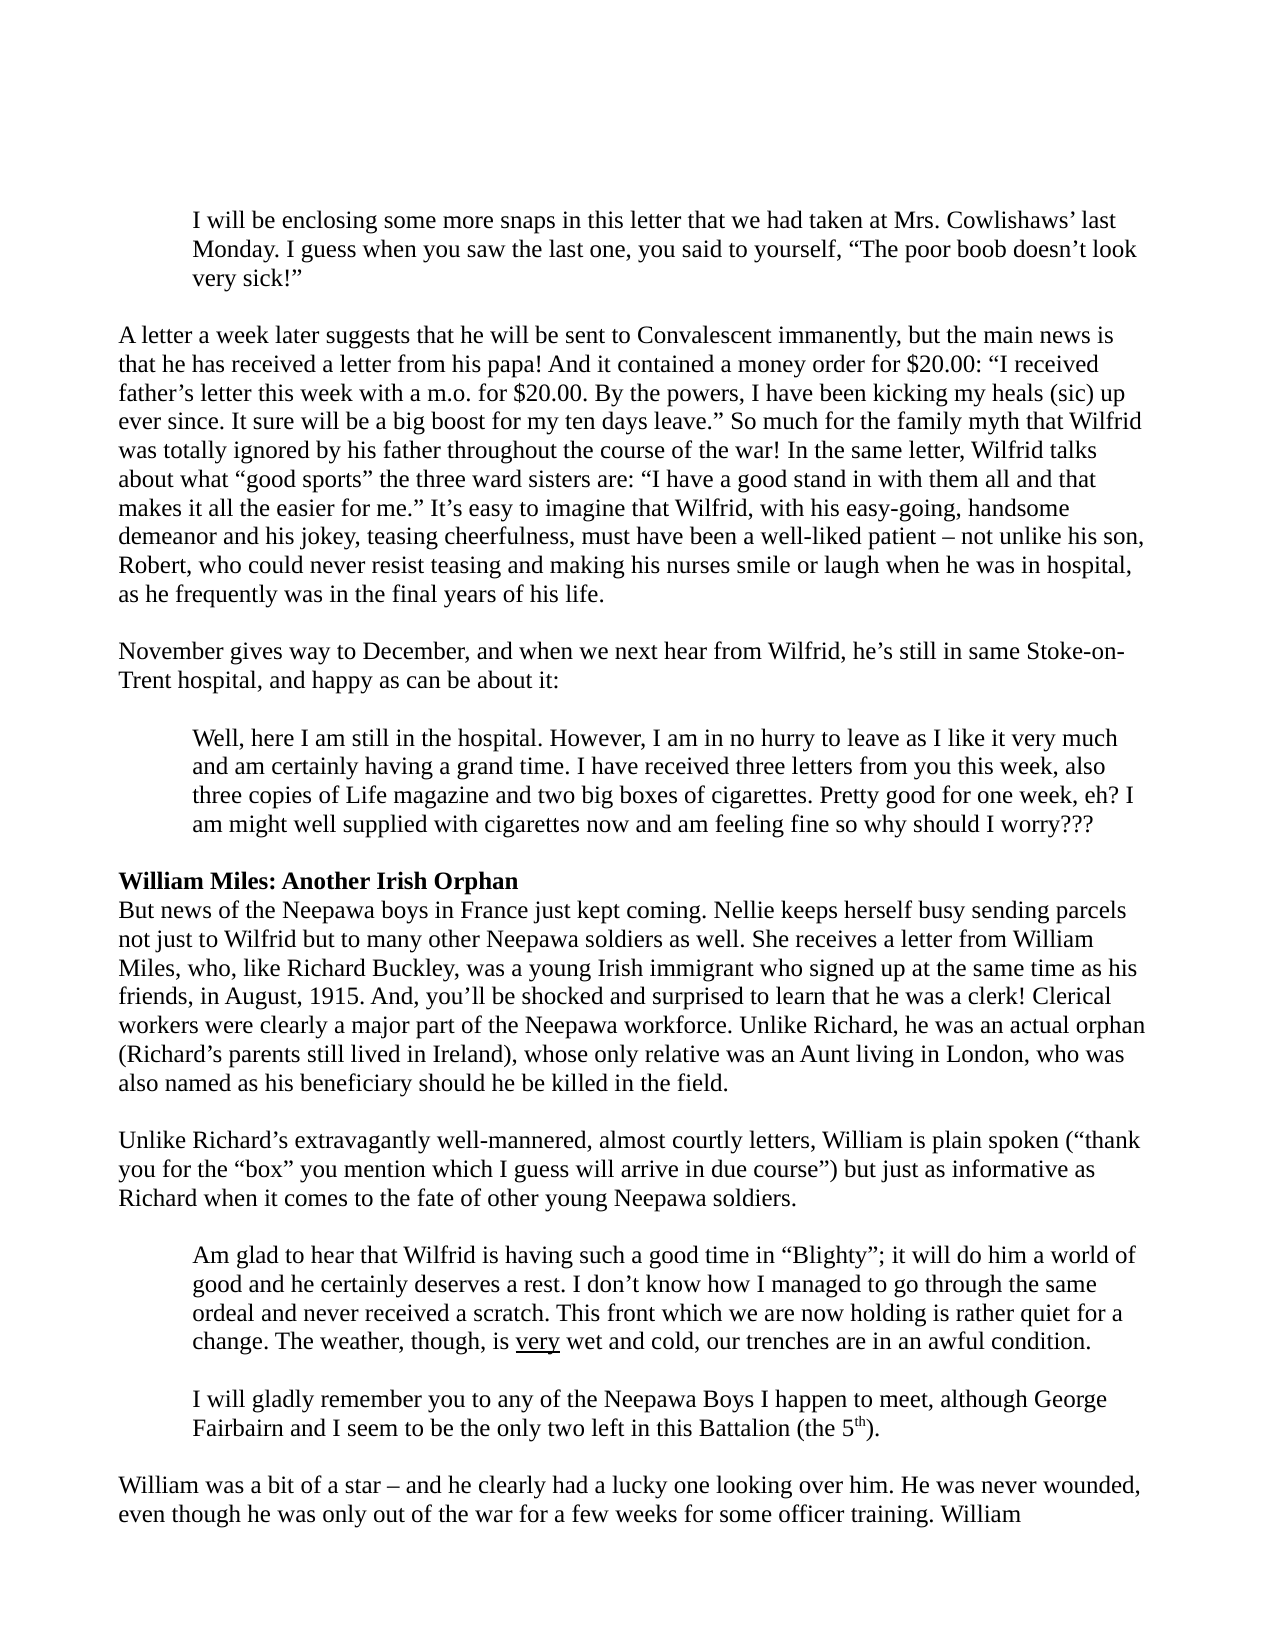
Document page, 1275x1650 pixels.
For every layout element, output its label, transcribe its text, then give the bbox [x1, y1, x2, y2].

text William was a bit of a star – and he clearly had a lucky one looking over him. He was never wounded, even though he was only out of the war for a few weeks for some officer training. William [118, 1470, 1157, 1528]
text A letter a week later suggests that he will be sent to Convalescent immanently, but the main news is that he has received a letter from his papa! And it contained a money order for $20.00: “I received father’s letter this week with a m.o. for $20.00. By the powers, I have been kicking my heals (sic) up ever since. It sure will be a big boost for my ten days leave.” So much for the family myth that Wilfrid was totally ignored by his father throughout the course of the war! In the same letter, Wilfrid talks about what “good sports” the three ward sisters are: “I have a good stand in with them all and that makes it all the easier for me.” It’s easy to imagine that Wilfrid, with his easy-going, handsome demeanor and his jokey, teasing cheerfulness, must have been a well-liked patient – not unlike his son, Robert, who could never resist teasing and making his nurses smile or laugh when he was in hospital, as he frequently was in the final years of his life. [118, 320, 1157, 608]
text I will be enclosing some more snaps in this letter that we had taken at Mrs. Cowlishaws’ last Monday. I guess when you saw the last one, you said to yourself, “The poor boob doesn’t look very sick!” [192, 205, 1157, 291]
text I will gladly remember you to any of the Neepawa Boys I happen to meet, although George Fairbairn and I seem to be the only two left in this Battalion (the 5th). [192, 1384, 1157, 1441]
text Well, here I am still in the hospital. However, I am in no hurry to leave as I like it very much and am certainly having a grand time. I have received three letters from you this week, also three copies of Life magazine and two big boxes of cigarettes. Pretty good for one week, eh? I am might well supplied with cigarettes now and am feeling fine so why should I worry??? [192, 723, 1157, 838]
text November gives way to December, and when we next hear from Wilfrid, he’s still in same Stoke-on-Trent hospital, and happy as can be about it: [118, 636, 1157, 694]
text Unlike Richard’s extravagantly well-mannered, almost courtly letters, William is plain spoken (“thank you for the “box” you mention which I guess will arrive in due course”) but just as informative as Richard when it comes to the fate of other young Neepawa soldiers. [118, 1125, 1157, 1211]
text But news of the Neepawa boys in France just kept coming. Nellie keeps herself busy sending parcels not just to Wilfrid but to many other Neepawa soldiers as well. She receives a letter from William Miles, who, like Richard Buckley, was a young Irish immigrant who signed up at the same time as his friends, in August, 1915. And, you’ll be shocked and surprised to learn that he was a clerk! Clerical workers were clearly a major part of the Neepawa workforce. Unlike Richard, he was an actual orphan (Richard’s parents still lived in Ireland), whose only relative was an Aunt living in London, who was also named as his beneficiary should he be killed in the field. [118, 895, 1157, 1096]
text Am glad to hear that Wilfrid is having such a good time in “Blighty”; it will do him a world of good and he certainly deserves a rest. I don’t know how I managed to go through the same ordeal and never received a scratch. This front which we are now holding is rather quiet for a change. The weather, though, is very wet and cold, our trenches are in an awful condition. [192, 1240, 1157, 1355]
text William Miles: Another Irish Orphan [118, 866, 1157, 895]
